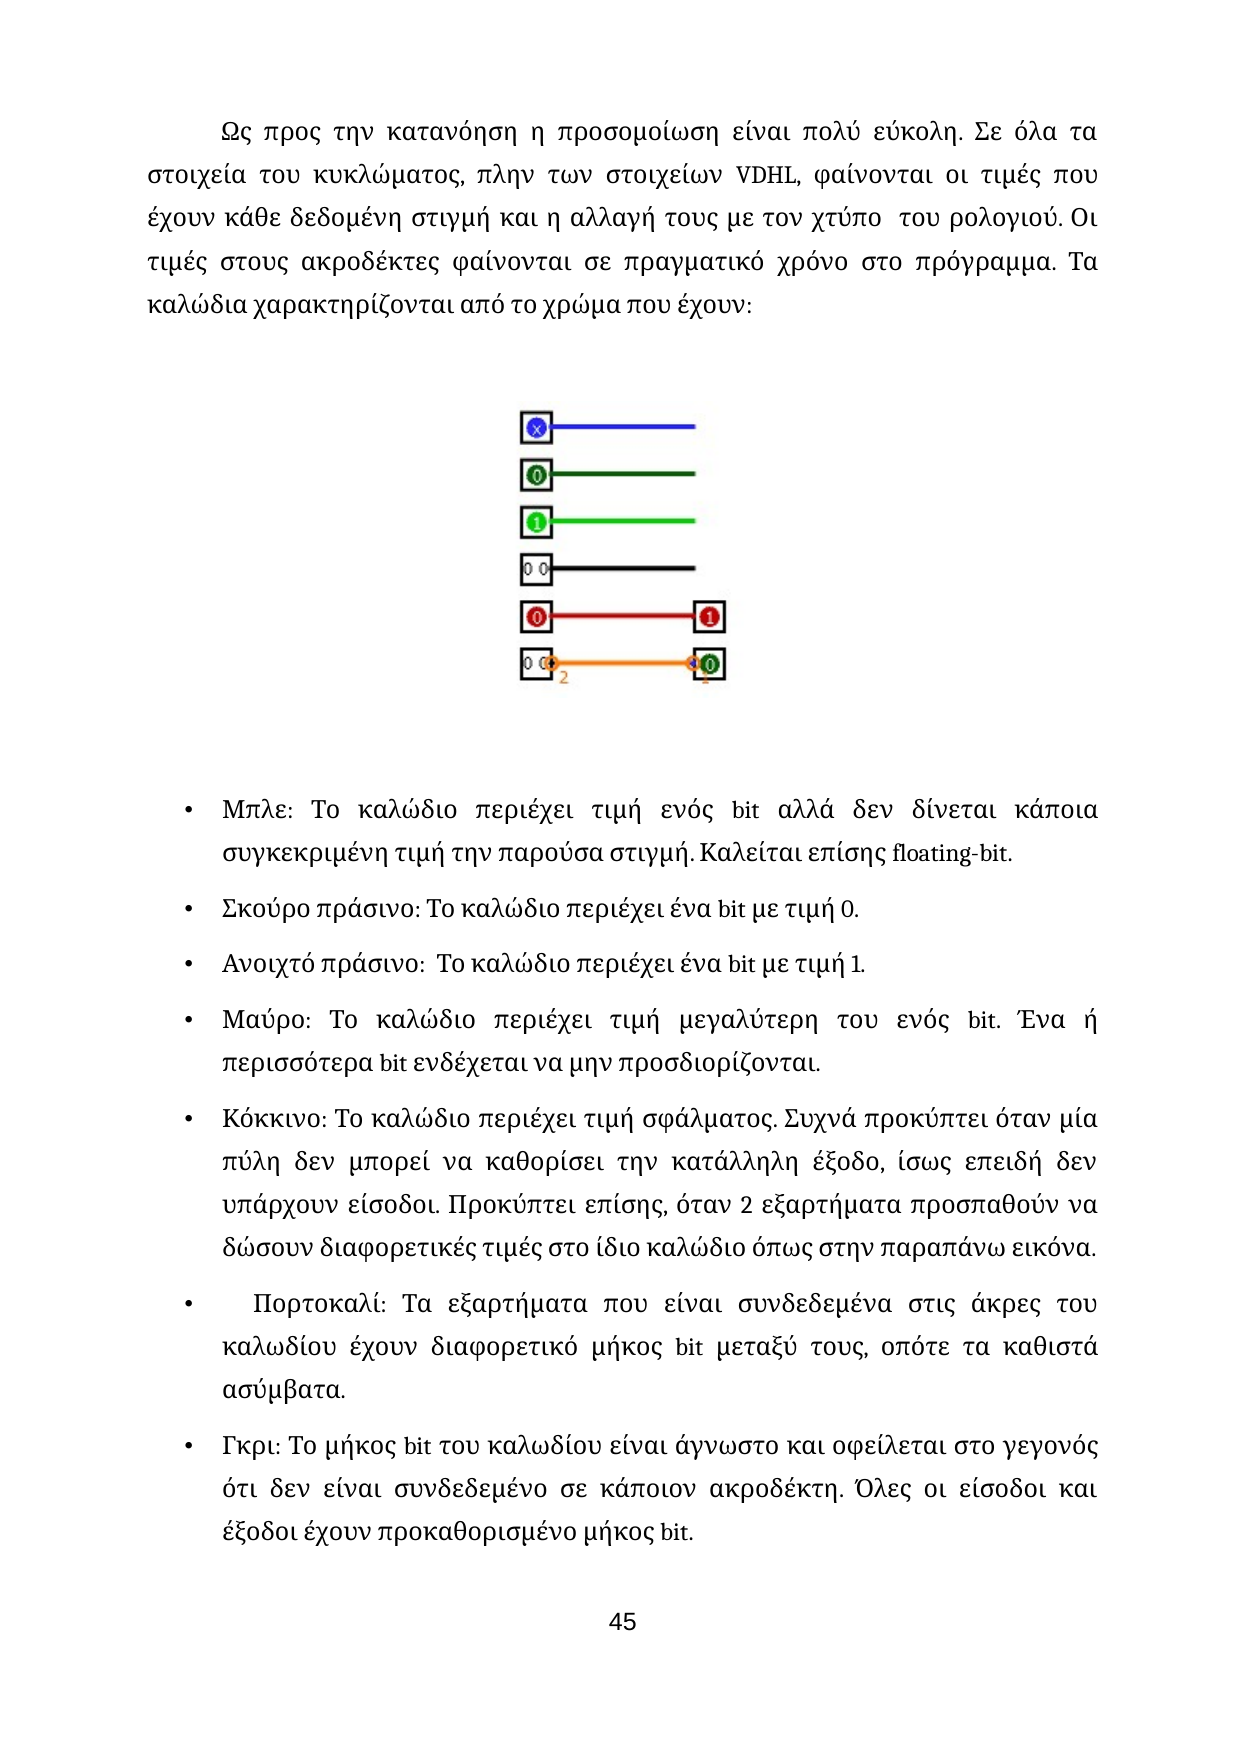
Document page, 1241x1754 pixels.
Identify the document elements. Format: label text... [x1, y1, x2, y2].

list Πορτοκαλί: Τα εξαρτήματα που είναι συνδεδεμένα στις άκρες του καλωδίου έχουν διαφορετικό μήκος bit μεταξύ τους, οπότε τα καθιστά ασύμβατα. [184, 1290, 1098, 1405]
list Ανοιχτό πράσινο: Το καλώδιο περιέχει ένα bit με τιμή 1. [184, 950, 1098, 979]
list Μαύρο: Το καλώδιο περιέχει τιμή μεγαλύτερη του ενός bit. Ένα ή περισσότερα bit ενδέχεται να μην προσδιορίζονται. [184, 1006, 1098, 1078]
list Κόκκινο: Το καλώδιο περιέχει τιμή σφάλματος. Συχνά προκύπτει όταν μία πύλη δεν μπορεί να καθορίσει την κατάλληλη έξοδο, ίσως επειδή δεν υπάρχουν είσοδοι. Προκύπτει επίσης, όταν 2 εξαρτήματα προσπαθούν να δώσουν διαφορετικές τιμές στο ίδιο καλώδιο όπως στην παραπάνω εικόνα. [184, 1105, 1098, 1263]
picture [492, 401, 753, 698]
list Σκούρο πράσινο: Το καλώδιο περιέχει ένα bit με τιμή 0. [184, 895, 1098, 923]
text Ως προς την κατανόηση η προσομοίωση είναι πολύ εύκολη. Σε όλα τα στοιχεία του κυκλώματος, πλην των στοιχείων VDHL, φαίνονται οι τιμές που έχουν κάθε δεδομένη στιγμή και η αλλαγή τους με τον χτύπο του ρολογιού. Οι τιμές στους ακροδέκτες φαίνονται σε πραγματικό χρόνο στο πρόγραμμα. Τα καλώδια χαρακτηρίζονται από το χρώμα που έχουν: [147, 118, 1098, 319]
list Μπλε: Το καλώδιο περιέχει τιμή ενός bit αλλά δεν δίνεται κάποια συγκεκριμένη τιμή την παρούσα στιγμή. Καλείται επίσης floating-bit. [184, 796, 1098, 868]
list Γκρι: Το μήκος bit του καλωδίου είναι άγνωστο και οφείλεται στο γεγονός ότι δεν είναι συνδεδεμένο σε κάποιον ακροδέκτη. Όλες οι είσοδοι και έξοδοι έχουν προκαθορισμένο μήκος bit. [184, 1432, 1098, 1547]
